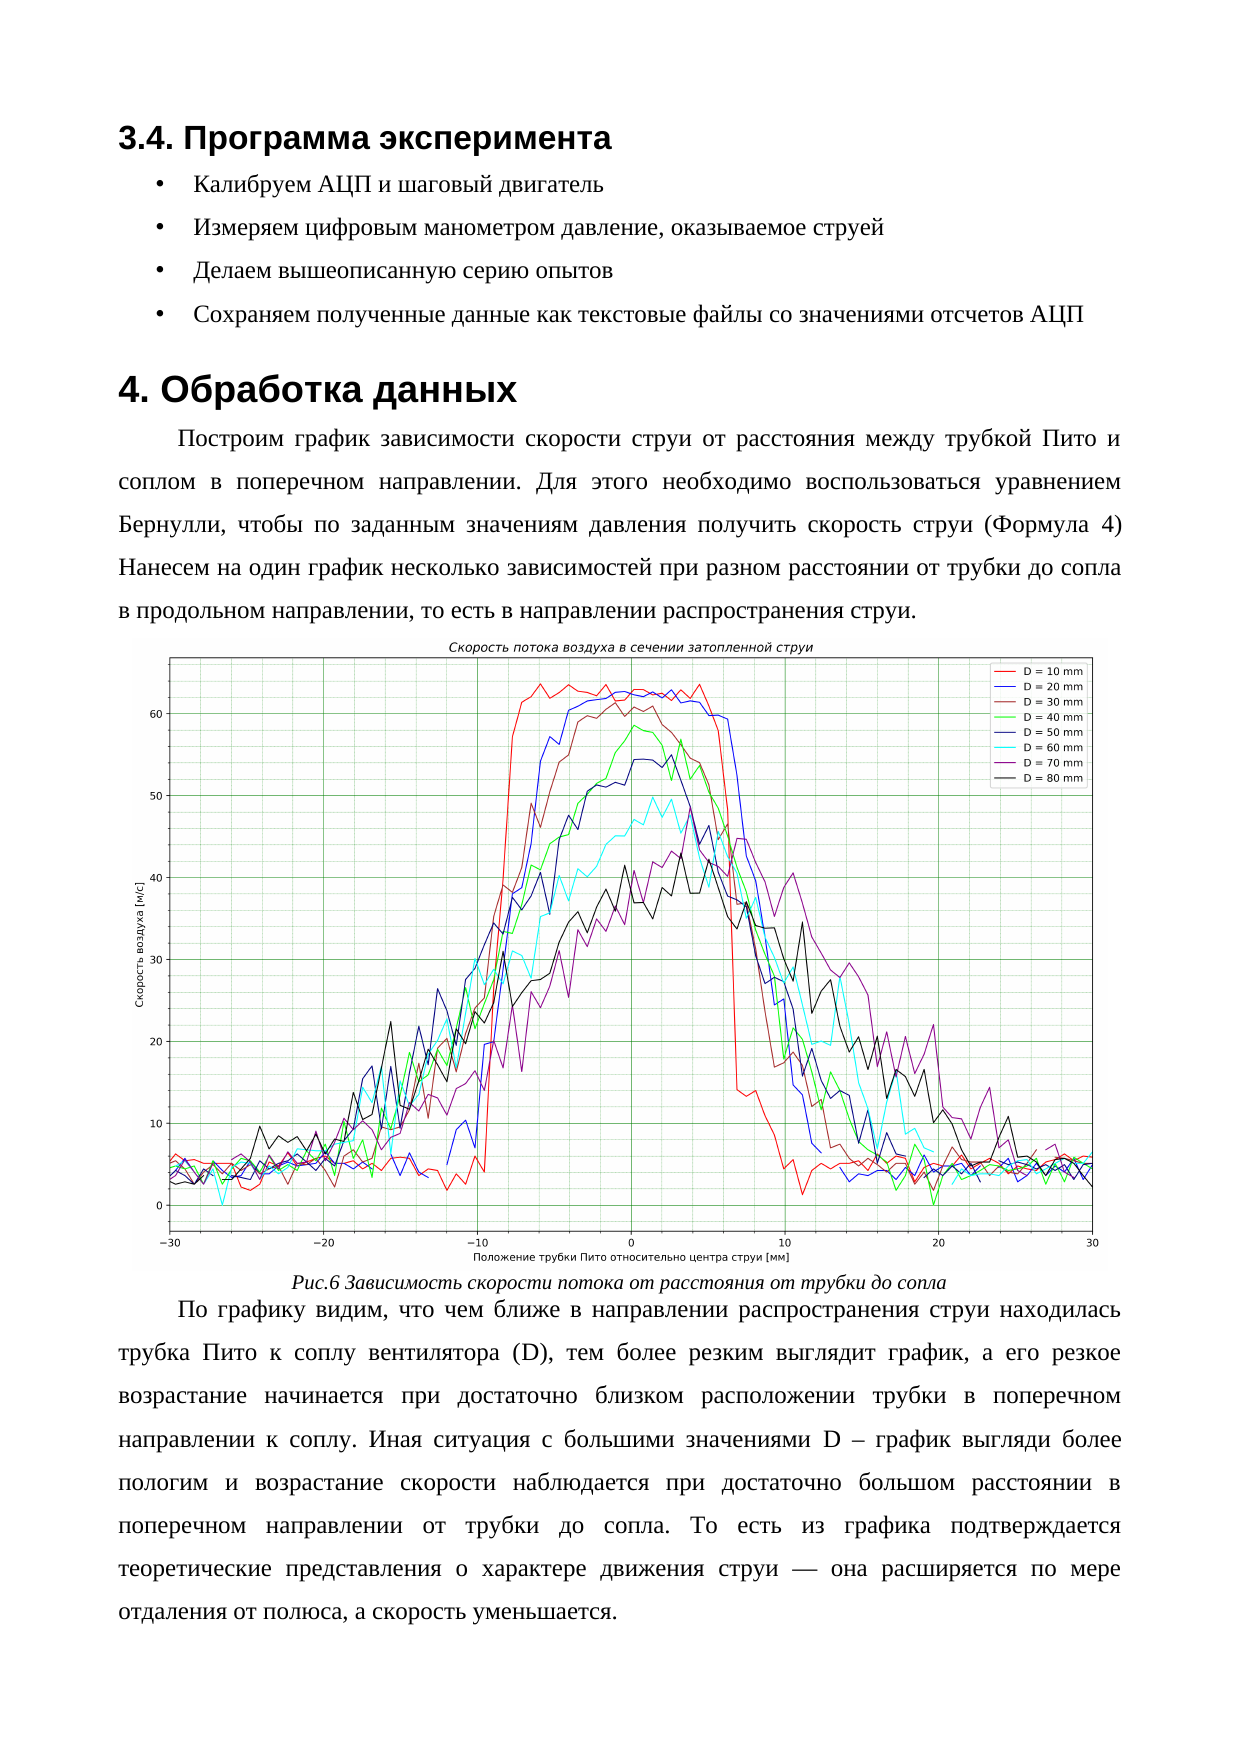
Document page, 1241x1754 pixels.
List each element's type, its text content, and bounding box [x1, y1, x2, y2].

list Сохраняем полученные данные как текстовые файлы со значениями отсчетов АЦП [156, 299, 1122, 327]
subtitle 4. Обработка данных [118, 367, 1122, 410]
picture [132, 638, 1109, 1271]
list Делаем вышеописанную серию опытов [156, 256, 1122, 284]
list Калибруем АЦП и шаговый двигатель [156, 169, 1122, 198]
subtitle 3.4. Программа эксперимента [118, 118, 1122, 157]
text Построим график зависимости скорости струи от расстояния между трубкой Пито и соплом в поперечном направлении. Для этого необходимо воспользоваться уравнением Бернулли, чтобы по заданным значениям давления получить скорость струи (Формула 4) Нанесем на один график несколько зависимостей при разном расстоянии от трубки до сопла в продольном направлении, то есть в направлении распространения струи. [118, 423, 1122, 624]
text По графику видим, что чем ближе в направлении распространения струи находилась трубка Пито к соплу вентилятора (D), тем более резким выглядит график, а его резкое возрастание начинается при достаточно близком расположении трубки в поперечном направлении к соплу. Иная ситуация с большими значениями D – график выгляди более пологим и возрастание скорости наблюдается при достаточно большом расстоянии в поперечном направлении от трубки до сопла. То есть из графика подтверждается теоретические представления о характере движения струи — она расширяется по мере отдаления от полюса, а скорость уменьшается. [118, 1294, 1122, 1625]
list Измеряем цифровым манометром давление, оказываемое струей [156, 212, 1122, 241]
text Рис.6 Зависимость скорости потока от расстояния от трубки до сопла [118, 1270, 1122, 1294]
